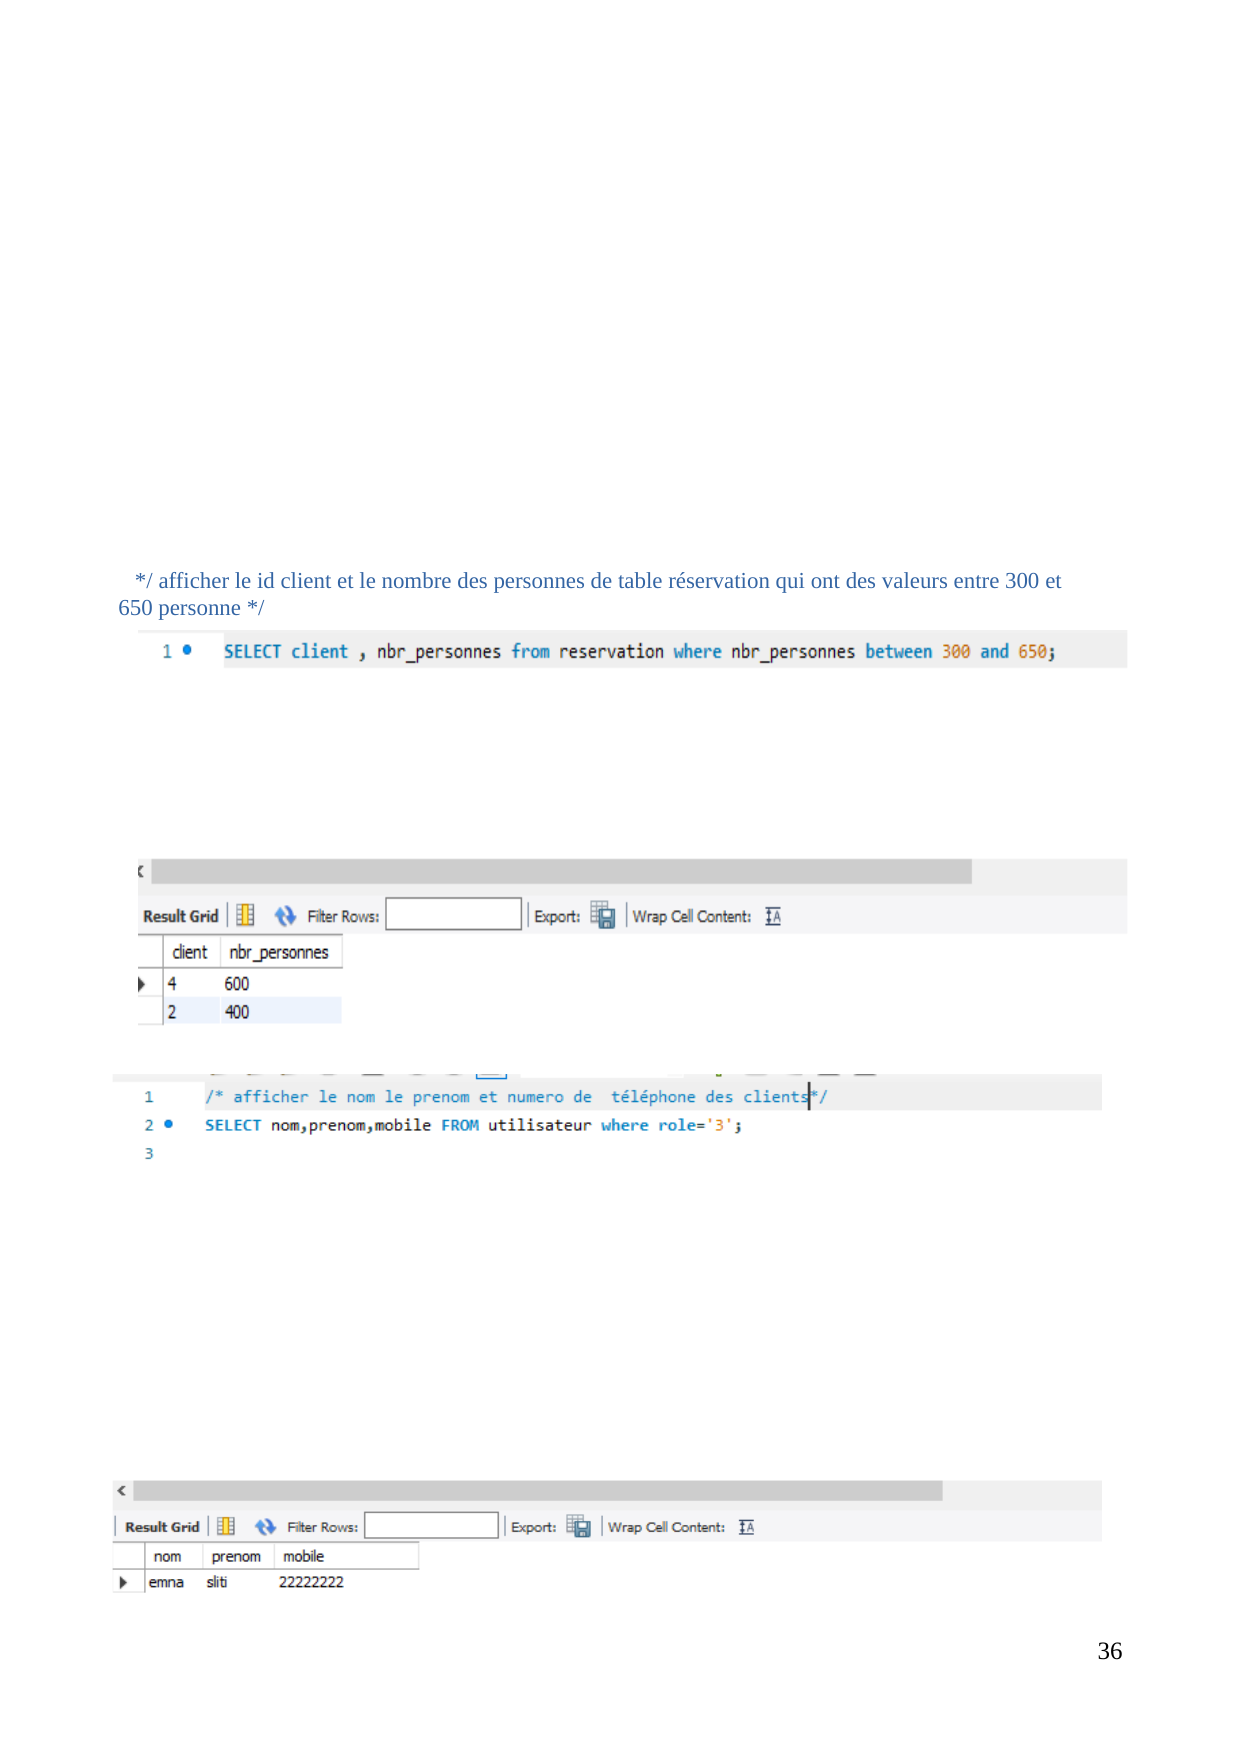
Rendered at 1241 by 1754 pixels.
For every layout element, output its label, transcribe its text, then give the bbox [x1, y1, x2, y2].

picture [112, 1074, 1102, 1601]
list */ afficher le id client et le nombre des personnes de table réservation qui ont des valeurs entre 300 et 650 personne */ [118, 568, 1078, 620]
picture [138, 630, 1128, 1052]
